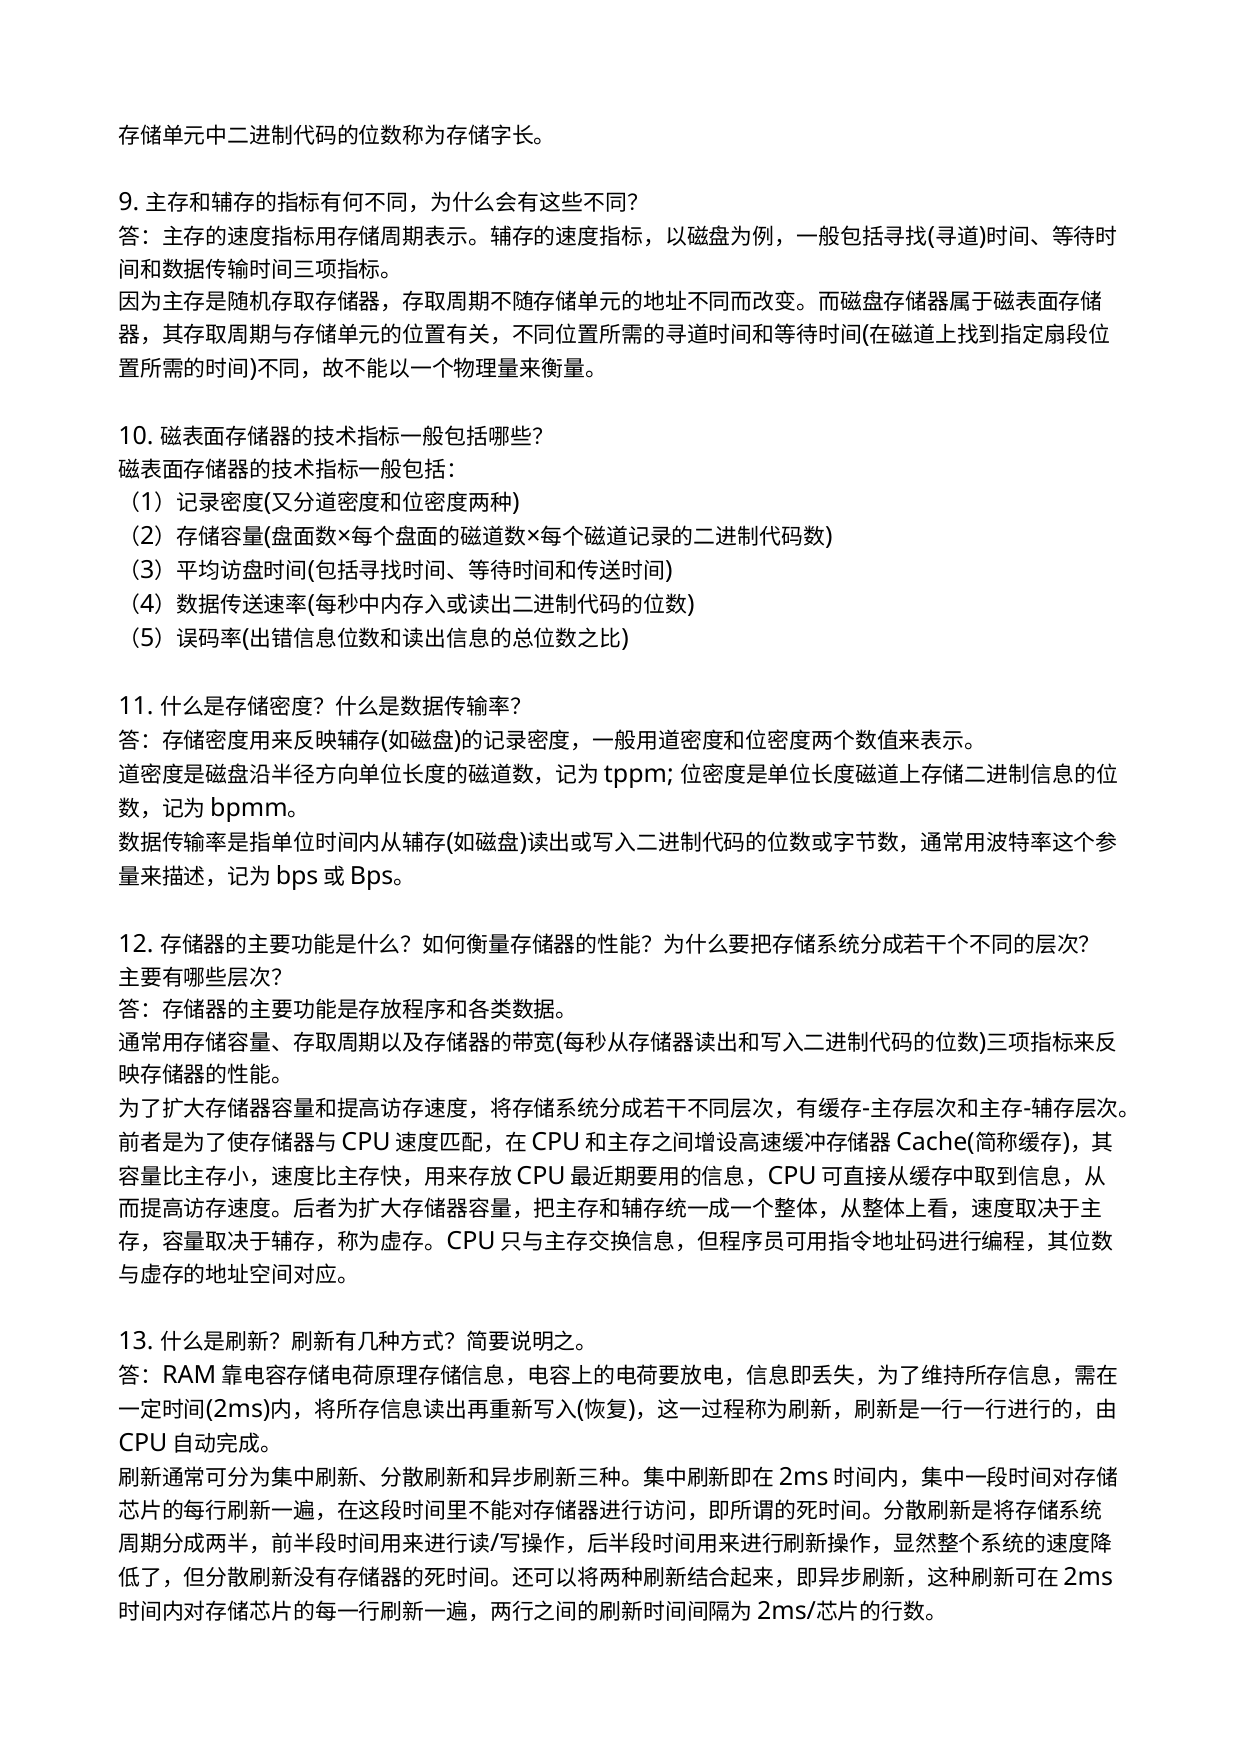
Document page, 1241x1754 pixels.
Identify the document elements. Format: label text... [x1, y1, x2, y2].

text 10. 磁表面存储器的技术指标一般包括哪些？ [118, 417, 1122, 452]
text 道密度是磁盘沿半径方向单位长度的磁道数，记为tppm; 位密度是单位长度磁道上存储二进制信息的位数，记为bpmm。 [118, 756, 1122, 824]
text 为了扩大存储器容量和提高访存速度，将存储系统分成若干不同层次，有缓存-主存层次和主存-辅存层次。前者是为了使存储器与CPU速度匹配，在CPU和主存之间增设高速缓冲存储器Cache(简称缓存)，其容量比主存小，速度比主存快，用来存放CPU最近期要用的信息，CPU可直接从缓存中取到信息，从而提高访存速度。后者为扩大存储器容量，把主存和辅存统一成一个整体，从整体上看，速度取决于主存，容量取决于辅存，称为虚存。CPU只与主存交换信息，但程序员可用指令地址码进行编程，其位数与虚存的地址空间对应。 [118, 1089, 1122, 1289]
text （2）存储容量(盘面数×每个盘面的磁道数×每个磁道记录的二进制代码数) [118, 517, 1122, 551]
text 答：主存的速度指标用存储周期表示。辅存的速度指标，以磁盘为例，一般包括寻找(寻道)时间、等待时间和数据传输时间三项指标。 [118, 218, 1122, 284]
text 答：存储密度用来反映辅存(如磁盘)的记录密度，一般用道密度和位密度两个数值来表示。 [118, 722, 1122, 756]
text （4）数据传送速率(每秒中内存入或读出二进制代码的位数) [118, 585, 1122, 619]
text 刷新通常可分为集中刷新、分散刷新和异步刷新三种。集中刷新即在2ms时间内，集中一段时间对存储芯片的每行刷新一遍，在这段时间里不能对存储器进行访问，即所谓的死时间。分散刷新是将存储系统周期分成两半，前半段时间用来进行读/写操作，后半段时间用来进行刷新操作，显然整个系统的速度降低了，但分散刷新没有存储器的死时间。还可以将两种刷新结合起来，即异步刷新，这种刷新可在2ms时间内对存储芯片的每一行刷新一遍，两行之间的刷新时间间隔为2ms/芯片的行数。 [118, 1459, 1122, 1627]
text 答：RAM靠电容存储电荷原理存储信息，电容上的电荷要放电，信息即丢失，为了维持所存信息，需在一定时间(2ms)内，将所存信息读出再重新写入(恢复)，这一过程称为刷新，刷新是一行一行进行的，由CPU自动完成。 [118, 1357, 1122, 1459]
text 11. 什么是存储密度？什么是数据传输率？ [118, 688, 1122, 722]
text 答：存储器的主要功能是存放程序和各类数据。 [118, 992, 1122, 1023]
text 因为主存是随机存取存储器，存取周期不随存储单元的地址不同而改变。而磁盘存储器属于磁表面存储器，其存取周期与存储单元的位置有关，不同位置所需的寻道时间和等待时间(在磁道上找到指定扇段位置所需的时间)不同，故不能以一个物理量来衡量。 [118, 284, 1122, 383]
text 通常用存储容量、存取周期以及存储器的带宽(每秒从存储器读出和写入二进制代码的位数)三项指标来反映存储器的性能。 [118, 1023, 1122, 1089]
text 存储单元中二进制代码的位数称为存储字长。 [118, 118, 1122, 150]
text 9. 主存和辅存的指标有何不同，为什么会有这些不同？ [118, 184, 1122, 218]
text 13. 什么是刷新？刷新有几种方式？简要说明之。 [118, 1323, 1122, 1357]
text 12. 存储器的主要功能是什么？如何衡量存储器的性能？为什么要把存储系统分成若干个不同的层次？主要有哪些层次？ [118, 926, 1122, 992]
text （3）平均访盘时间(包括寻找时间、等待时间和传送时间) [118, 551, 1122, 585]
text （5）误码率(出错信息位数和读出信息的总位数之比) [118, 619, 1122, 653]
text （1）记录密度(又分道密度和位密度两种) [118, 483, 1122, 517]
text 数据传输率是指单位时间内从辅存(如磁盘)读出或写入二进制代码的位数或字节数，通常用波特率这个参量来描述，记为bps或Bps。 [118, 824, 1122, 892]
text 磁表面存储器的技术指标一般包括： [118, 452, 1122, 483]
